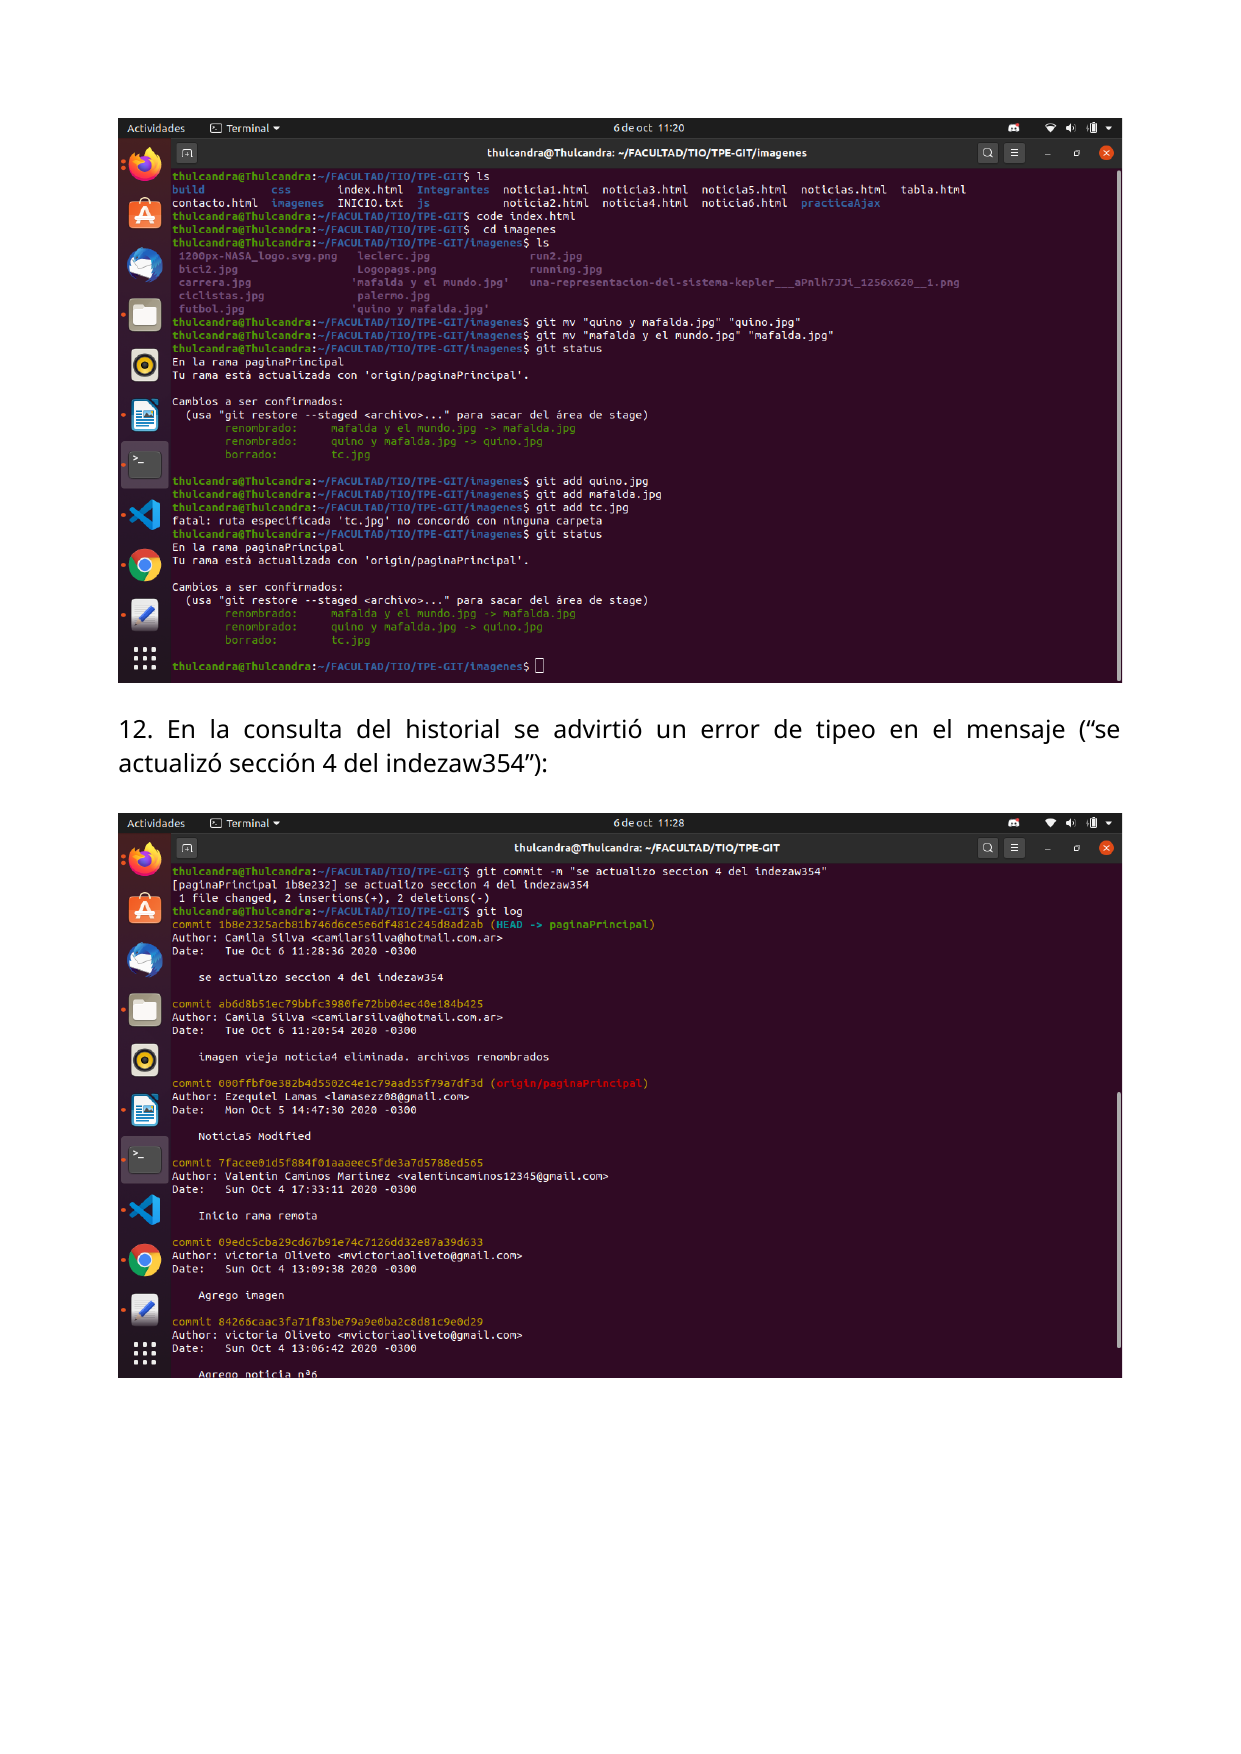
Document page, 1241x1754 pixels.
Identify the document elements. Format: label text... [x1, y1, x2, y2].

text 12. En la consulta del historial se advirtió un error de tipeo en el mensaje (“se actualizó sección 4 del indezaw354”): [118, 711, 1122, 779]
